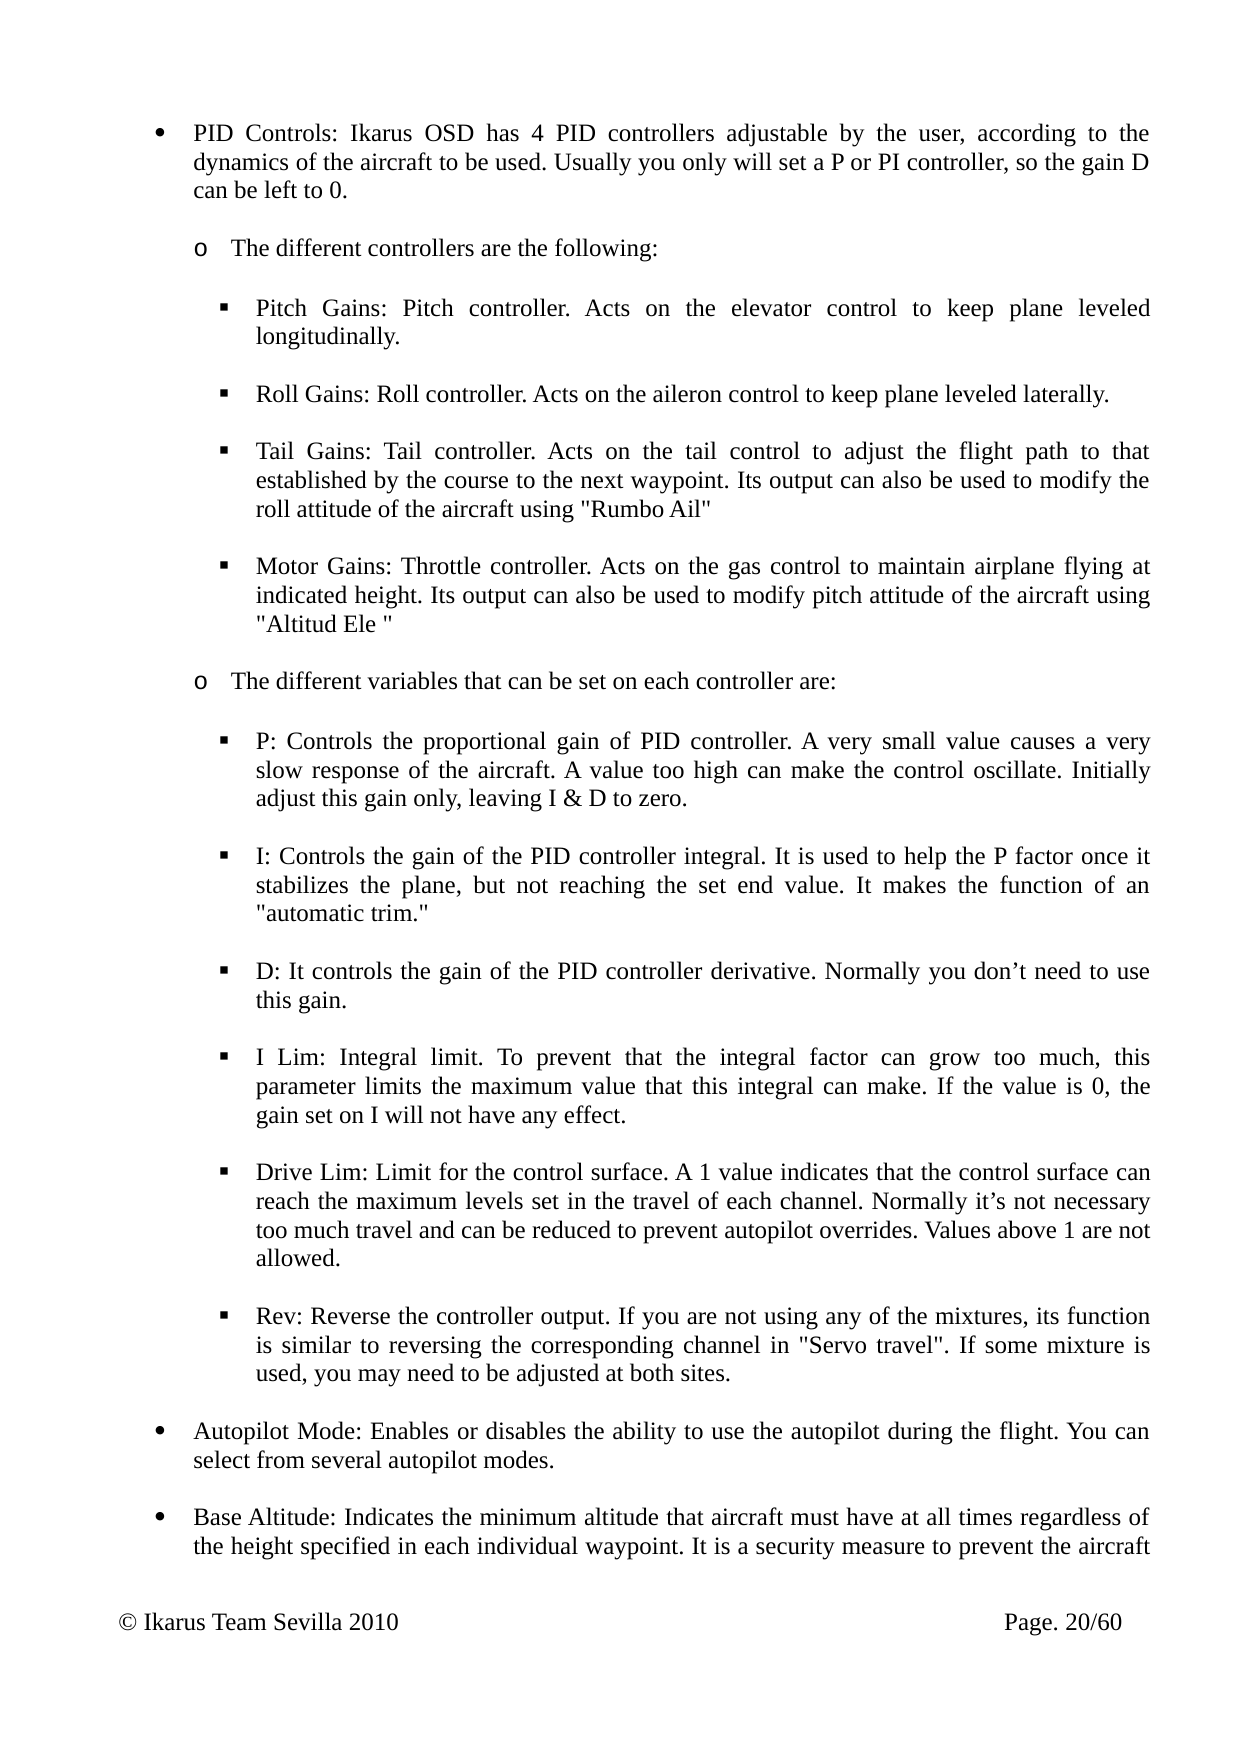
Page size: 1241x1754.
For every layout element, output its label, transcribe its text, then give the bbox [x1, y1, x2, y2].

list Tail Gains: Tail controller. Acts on the tail control to adjust the flight path to that established by the course to the next waypoint. Its output can also be used to modify the roll attitude of the aircraft using "Rumbo Ail" [218, 436, 1152, 523]
list Drive Lim: Limit for the control surface. A 1 value indicates that the control surface can reach the maximum levels set in the travel of each channel. Normally it’s not necessary too much travel and can be reduced to prevent autopilot overrides. Values above 1 are not allowed. [218, 1157, 1152, 1272]
list Rev: Reverse the controller output. If you are not using any of the mixtures, its function is similar to reversing the corresponding channel in "Servo travel". If some mixture is used, you may need to be adjusted at both sites. [218, 1301, 1152, 1387]
list Motor Gains: Throttle controller. Acts on the gas control to maintain airplane flying at indicated height. Its output can also be used to modify pitch attitude of the aircraft using "Altitud Ele " [218, 551, 1152, 638]
list P: Controls the proportional gain of PID controller. A very small value causes a very slow response of the aircraft. A value too high can make the control oscillate. Initially adjust this gain only, leaving I & D to zero. [218, 726, 1152, 812]
list Autopilot Mode: Enables or disables the ability to use the autopilot during the flight. You can select from several autopilot modes. [156, 1416, 1152, 1473]
list I: Controls the gain of the PID controller integral. It is used to help the P factor once it stabilizes the plane, but not reaching the set end value. It makes the function of an "automatic trim." [218, 841, 1152, 927]
list Pitch Gains: Pitch controller. Acts on the elevator control to keep plane leveled longitudinally. [218, 293, 1152, 350]
list The different variables that can be set on each controller are: [193, 666, 1152, 697]
list D: It controls the gain of the PID controller derivative. Normally you don’t need to use this gain. [218, 956, 1152, 1013]
list The different controllers are the following: [193, 233, 1152, 264]
list Roll Gains: Roll controller. Acts on the aileron control to keep plane leveled laterally. [218, 379, 1152, 408]
list Base Altitude: Indicates the minimum altitude that aircraft must have at all times regardless of the height specified in each individual waypoint. It is a security measure to prevent the aircraft [156, 1502, 1152, 1560]
list PID Controls: Ikarus OSD has 4 PID controllers adjustable by the user, according to the dynamics of the aircraft to be used. Usually you only will set a P or PI controller, so the gain D can be left to 0. [156, 118, 1152, 204]
list I Lim: Integral limit. To prevent that the integral factor can grow too much, this parameter limits the maximum value that this integral can make. If the value is 0, the gain set on I will not have any effect. [218, 1042, 1152, 1128]
